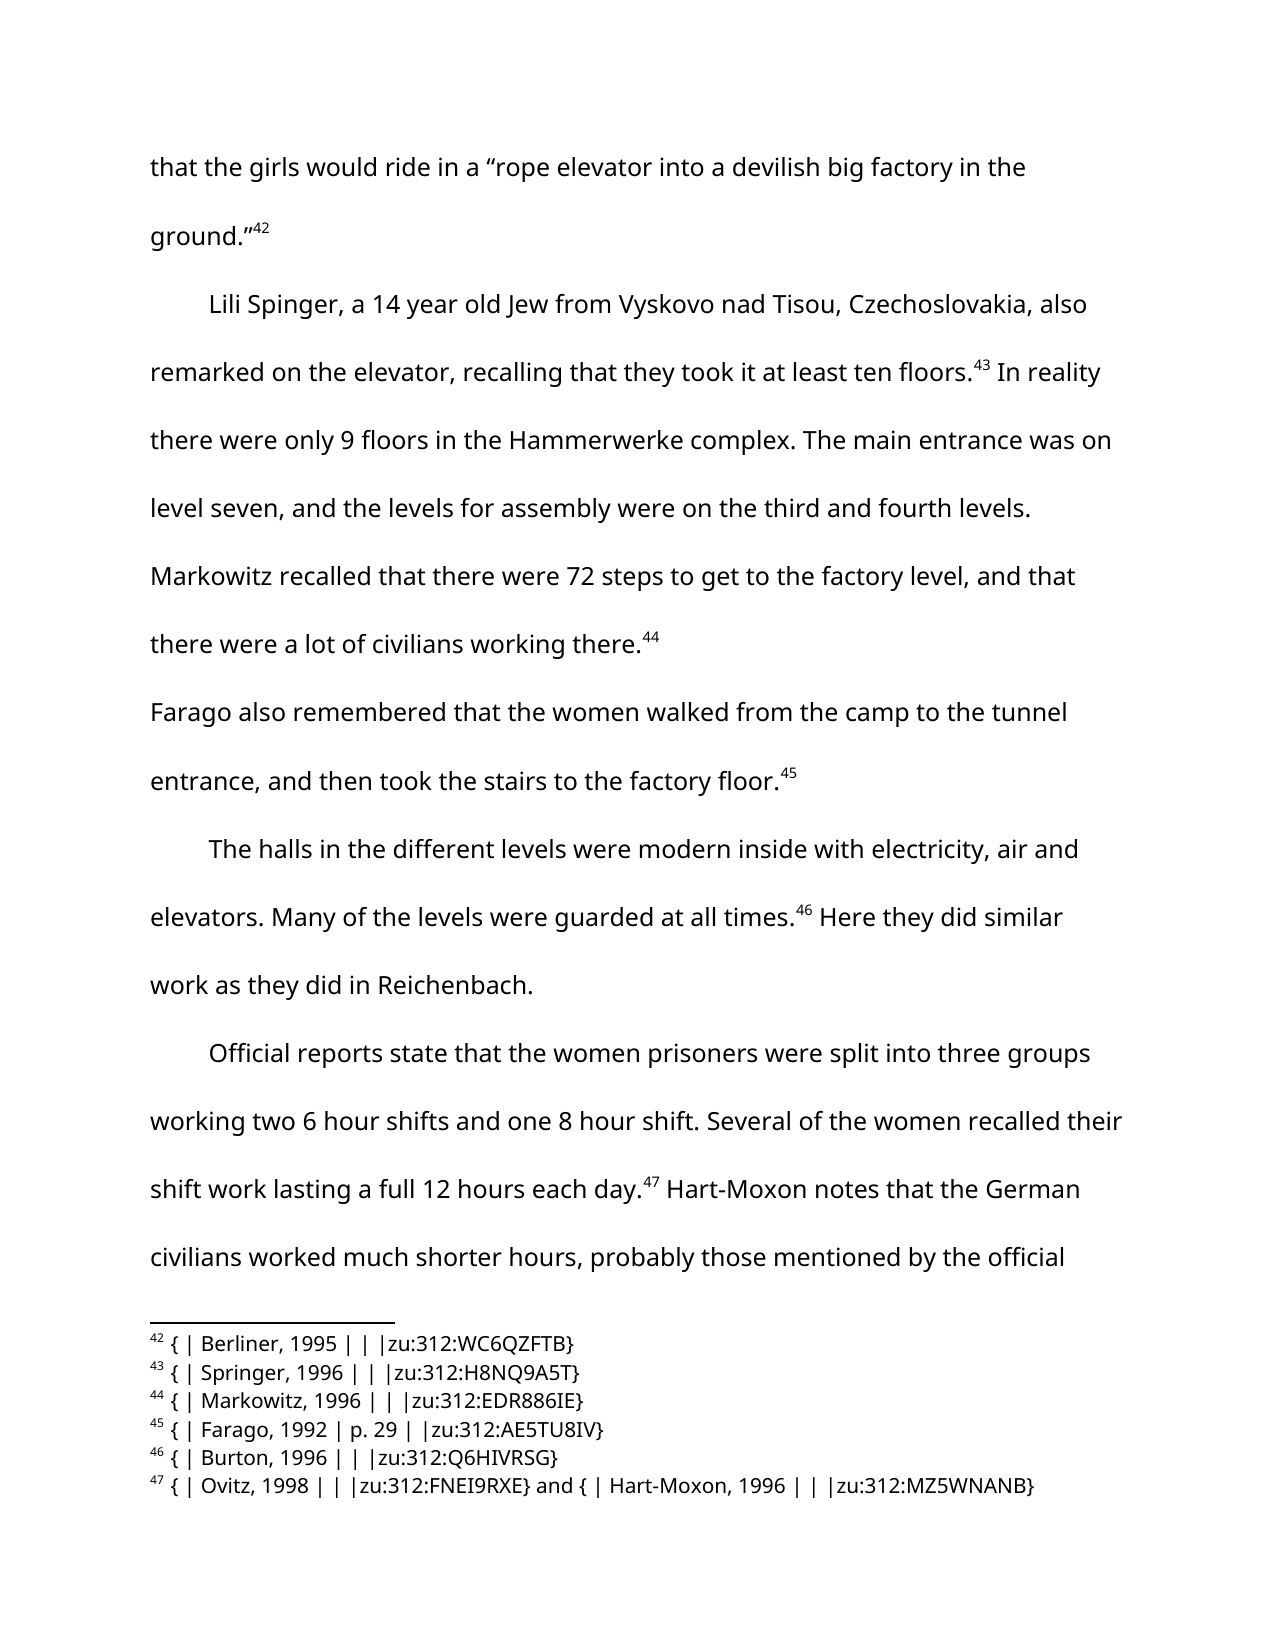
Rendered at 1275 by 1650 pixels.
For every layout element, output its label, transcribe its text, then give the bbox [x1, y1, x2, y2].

text { | Burton, 1996 | | |zu:312:Q6HIVRSG} [150, 1443, 1125, 1472]
text The halls in the different levels were modern inside with electricity, air and elevators. Many of the levels were guarded at all times. Here they did similar work as they did in Reichenbach. [150, 831, 1125, 1002]
text Farago also remembered that the women walked from the camp to the tunnel entrance, and then took the stairs to the factory floor. [150, 695, 1125, 797]
text Markowitz recalled that there were 72 steps to get to the factory level, and that there were a lot of civilians working there. [150, 559, 1125, 661]
text Lili Spinger, a 14 year old Jew from Vyskovo nad Tisou, Czechoslovakia, also remarked on the elevator, recalling that they took it at least ten floors. In reality there were only 9 floors in the Hammerwerke complex. The main entrance was on level seven, and the levels for assembly were on the third and fourth levels. [150, 286, 1125, 525]
text { | Springer, 1996 | | |zu:312:H8NQ9A5T} [150, 1358, 1125, 1386]
text Official reports state that the women prisoners were split into three groups working two 6 hour shifts and one 8 hour shift. Several of the women recalled their shift work lasting a full 12 hours each day. Hart-Moxon notes that the German civilians worked much shorter hours, probably those mentioned by the official [150, 1036, 1125, 1274]
text that the girls would ride in a “rope elevator into a devilish big factory in the ground.” [150, 150, 1125, 252]
text { | Markowitz, 1996 | | |zu:312:EDR886IE} [150, 1386, 1125, 1415]
text { | Berliner, 1995 | | |zu:312:WC6QZFTB} [150, 1329, 1125, 1358]
text { | Farago, 1992 | p. 29 | |zu:312:AE5TU8IV} [150, 1415, 1125, 1443]
text { | Ovitz, 1998 | | |zu:312:FNEI9RXE} and { | Hart-Moxon, 1996 | | |zu:312:MZ5WNANB} [150, 1472, 1125, 1500]
